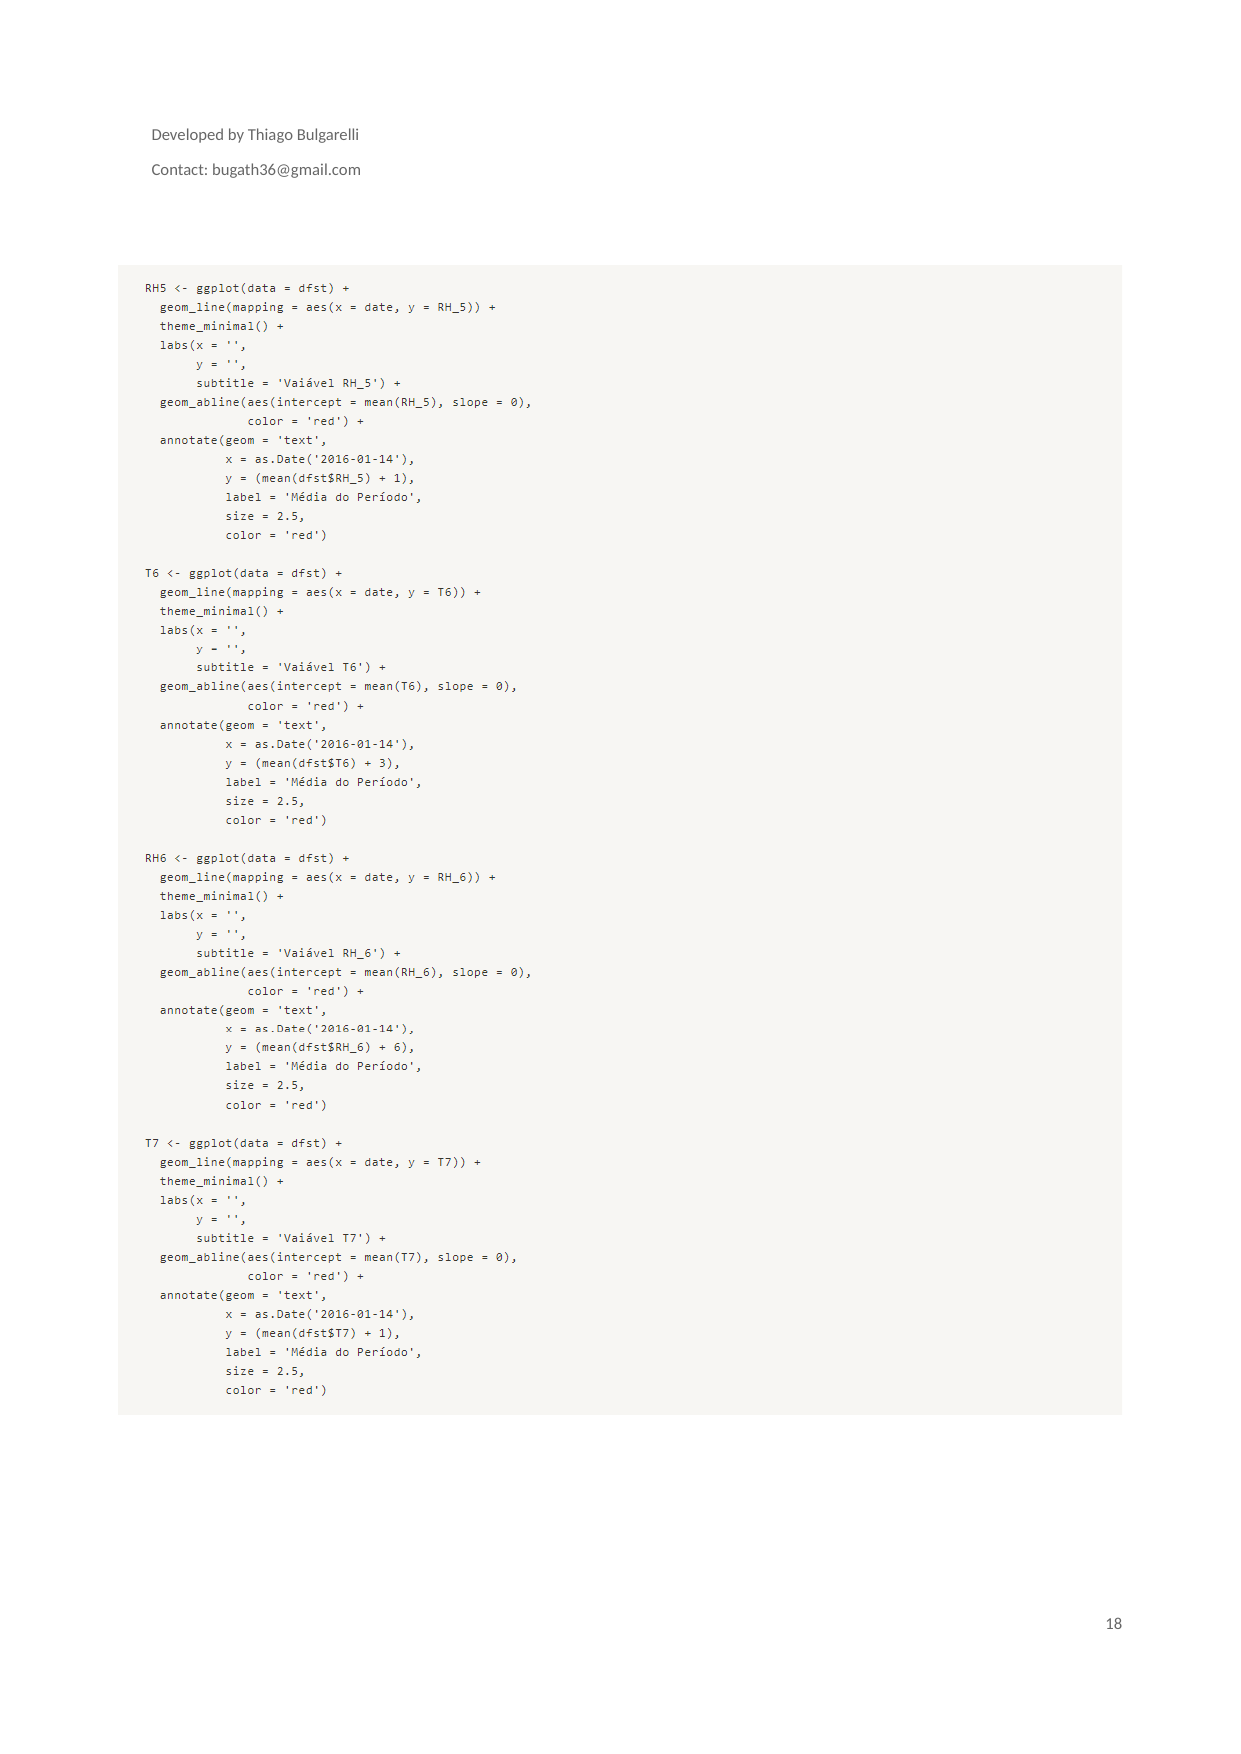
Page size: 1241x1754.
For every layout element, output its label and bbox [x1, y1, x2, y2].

picture [118, 265, 1123, 1415]
